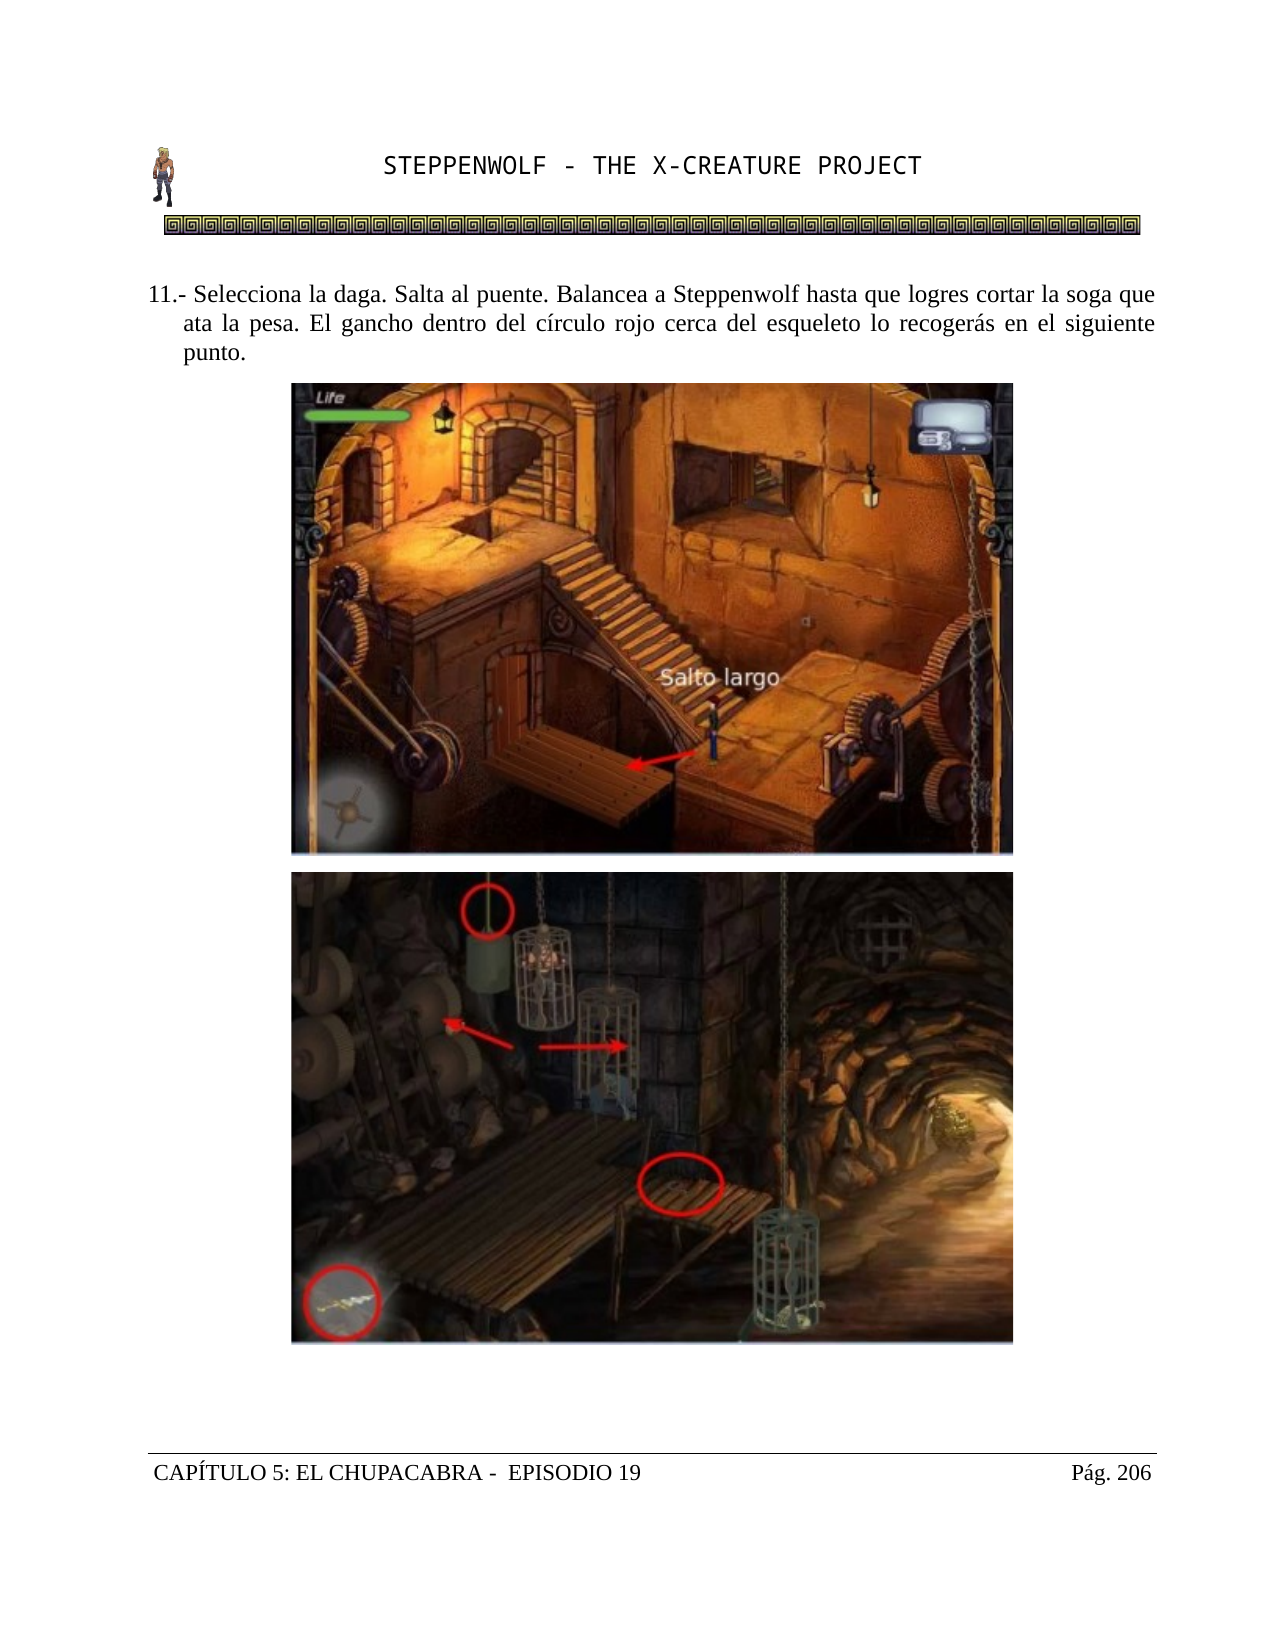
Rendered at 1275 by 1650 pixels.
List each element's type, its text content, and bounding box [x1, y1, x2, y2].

text 11.- Selecciona la daga. Salta al puente. Balancea a Steppenwolf hasta que logres cortar la soga que ata la pesa. El gancho dentro del círculo rojo cerca del esqueleto lo recogerás en el siguiente punto. [148, 279, 1157, 366]
picture [291, 872, 1014, 1345]
picture [147, 147, 181, 207]
picture [164, 215, 1141, 235]
picture [291, 383, 1014, 856]
